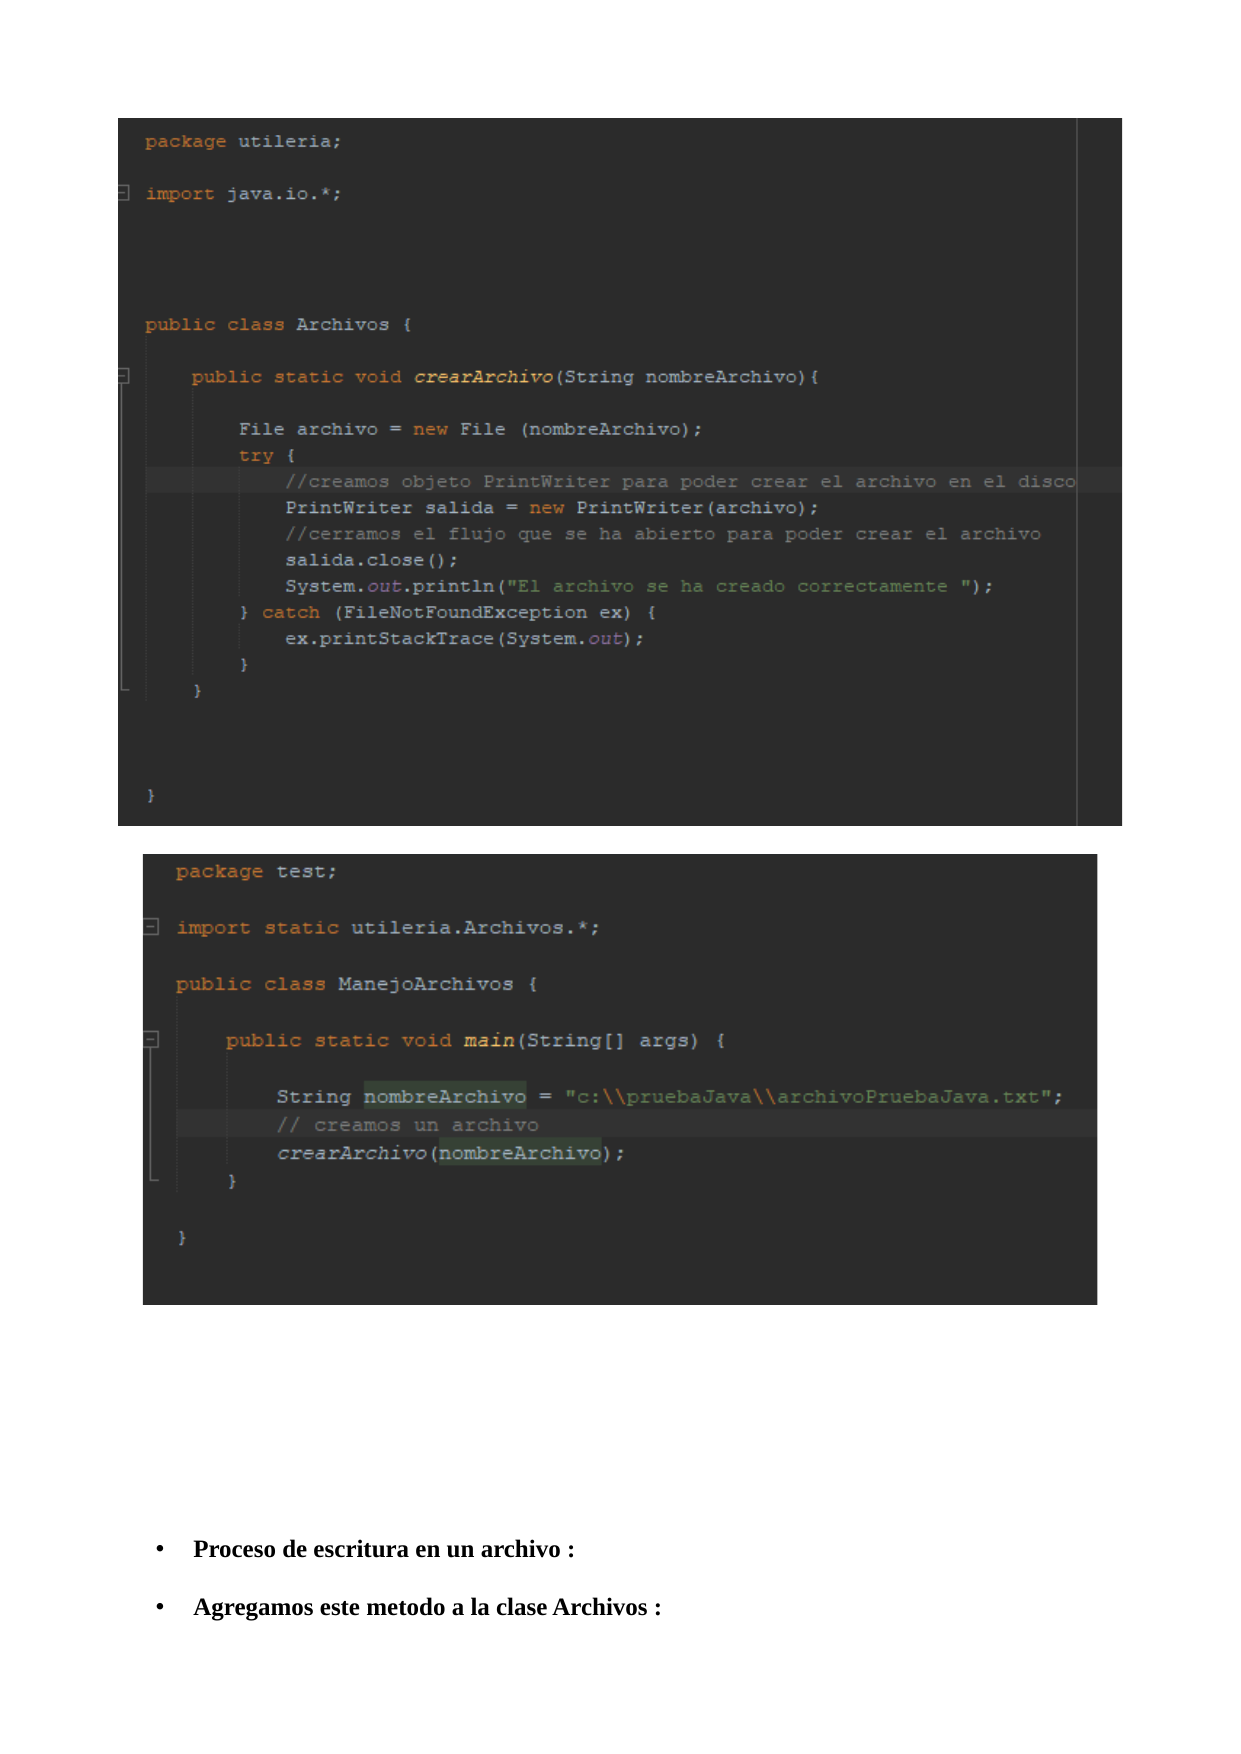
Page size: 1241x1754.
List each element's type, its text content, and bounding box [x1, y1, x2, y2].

list Proceso de escritura en un archivo : [156, 1534, 1122, 1563]
picture [142, 854, 1098, 1305]
picture [118, 118, 1123, 826]
list Agregamos este metodo a la clase Archivos : [156, 1592, 1122, 1621]
